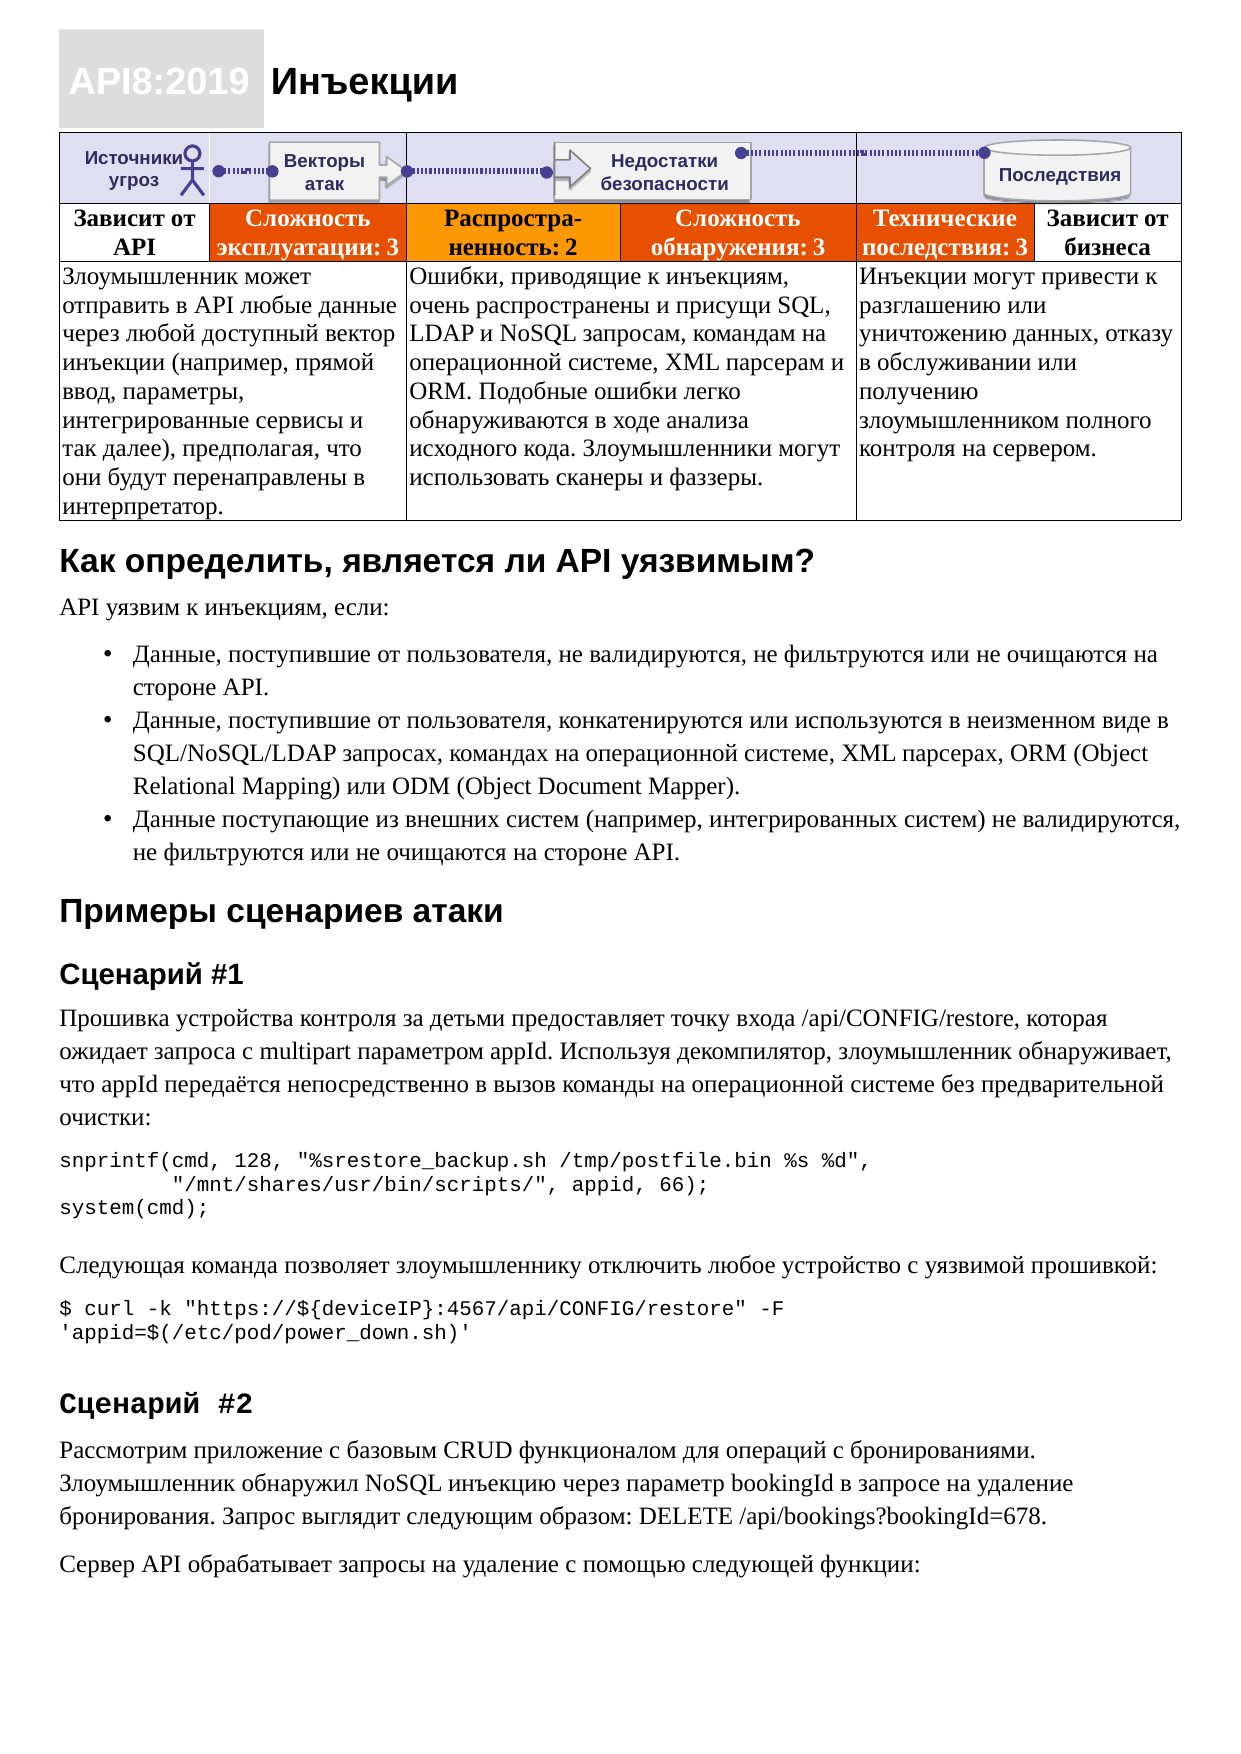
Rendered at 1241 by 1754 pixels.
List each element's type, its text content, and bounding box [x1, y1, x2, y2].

table_cell Злоумышленник может отправить в API любые данные через любой доступный вектор инъекции (например, прямой ввод, параметры, интегрированные сервисы и так далее), предполагая, что они будут перенаправлены в интерпретатор. [60, 262, 406, 520]
subtitle Сценарий #2 [59, 1389, 1181, 1423]
table_cell Зависит от бизнеса [1035, 204, 1181, 261]
table_cell Инъекции могут привести к разглашению или уничтожению данных, отказу в обслуживании или получению злоумышленником полного контроля на сервером. [857, 262, 1181, 520]
table_cell Ошибки, приводящие к инъекциям, очень распространены и присущи SQL, LDAP и NoSQL запросам, командам на операционной системе, XML парсерам и ORM. Подобные ошибки легко обнаруживаются в ходе анализа исходного кода. Злоумышленники могут использовать сканеры и фаззеры. [407, 262, 856, 520]
table_header [407, 133, 620, 203]
list Данные, поступившие от пользователя, не валидируются, не фильтруются или не очищаются на стороне API. [103, 639, 1181, 701]
table_cell Сложность обнаружения: 3 [621, 204, 856, 261]
text Сервер API обрабатывает запросы на удаление с помощью следующей функции: [59, 1549, 1181, 1578]
list Данные, поступившие от пользователя, конкатенируются или используются в неизменном виде в SQL/NoSQL/LDAP запросах, командах на операционной системе, XML парсерах, ORM (Object Relational Mapping) или ODM (Object Document Mapper). [103, 705, 1181, 800]
table_header [1034, 133, 1181, 203]
text Следующая команда позволяет злоумышленнику отключить любое устройство с уязвимой прошивкой: [59, 1250, 1181, 1279]
subtitle Сценарий #1 [59, 957, 1181, 991]
table_header [60, 133, 209, 203]
table_cell Зависит от API [60, 204, 209, 261]
text API уязвим к инъекциям, если: [59, 592, 1181, 621]
text Прошивка устройства контроля за детьми предоставляет точку входа /api/CONFIG/restore, которая ожидает запроса с multipart параметром appId. Используя декомпилятор, злоумышленник обнаруживает, что appId передаётся непосредственно в вызов команды на операционной системе без предварительной очистки: [59, 1003, 1181, 1131]
text "/mnt/shares/usr/bin/scripts/", appid, 66); [59, 1174, 1181, 1197]
list Данные поступающие из внешних систем (например, интегрированных систем) не валидируются, не фильтруются или не очищаются на стороне API. [103, 804, 1181, 866]
table_cell Распростра-ненность: 2 [407, 204, 620, 261]
subtitle Примеры сценариев атаки [59, 891, 1181, 930]
table_cell Сложность эксплуатации: 3 [210, 204, 406, 261]
text $ curl -k "https://${deviceIP}:4567/api/CONFIG/restore" -F 'appid=$(/etc/pod/power_down.sh)' [59, 1298, 1181, 1345]
table_header [210, 133, 406, 203]
table_cell Технические последствия: 3 [857, 204, 1034, 261]
text Рассмотрим приложение с базовым CRUD функционалом для операций с бронированиями. Злоумышленник обнаружил NoSQL инъекцию через параметр bookingId в запросе на удаление бронирования. Запрос выглядит следующим образом: DELETE /api/bookings?bookingId=678. [59, 1435, 1181, 1530]
text system(cmd); [59, 1197, 1181, 1221]
table_header [620, 133, 856, 203]
table_header [380, 178, 406, 203]
table_header [857, 133, 1034, 203]
text snprintf(cmd, 128, "%srestore_backup.sh /tmp/postfile.bin %s %d", [59, 1150, 1181, 1174]
subtitle Как определить, является ли API уязвимым? [59, 541, 1181, 579]
